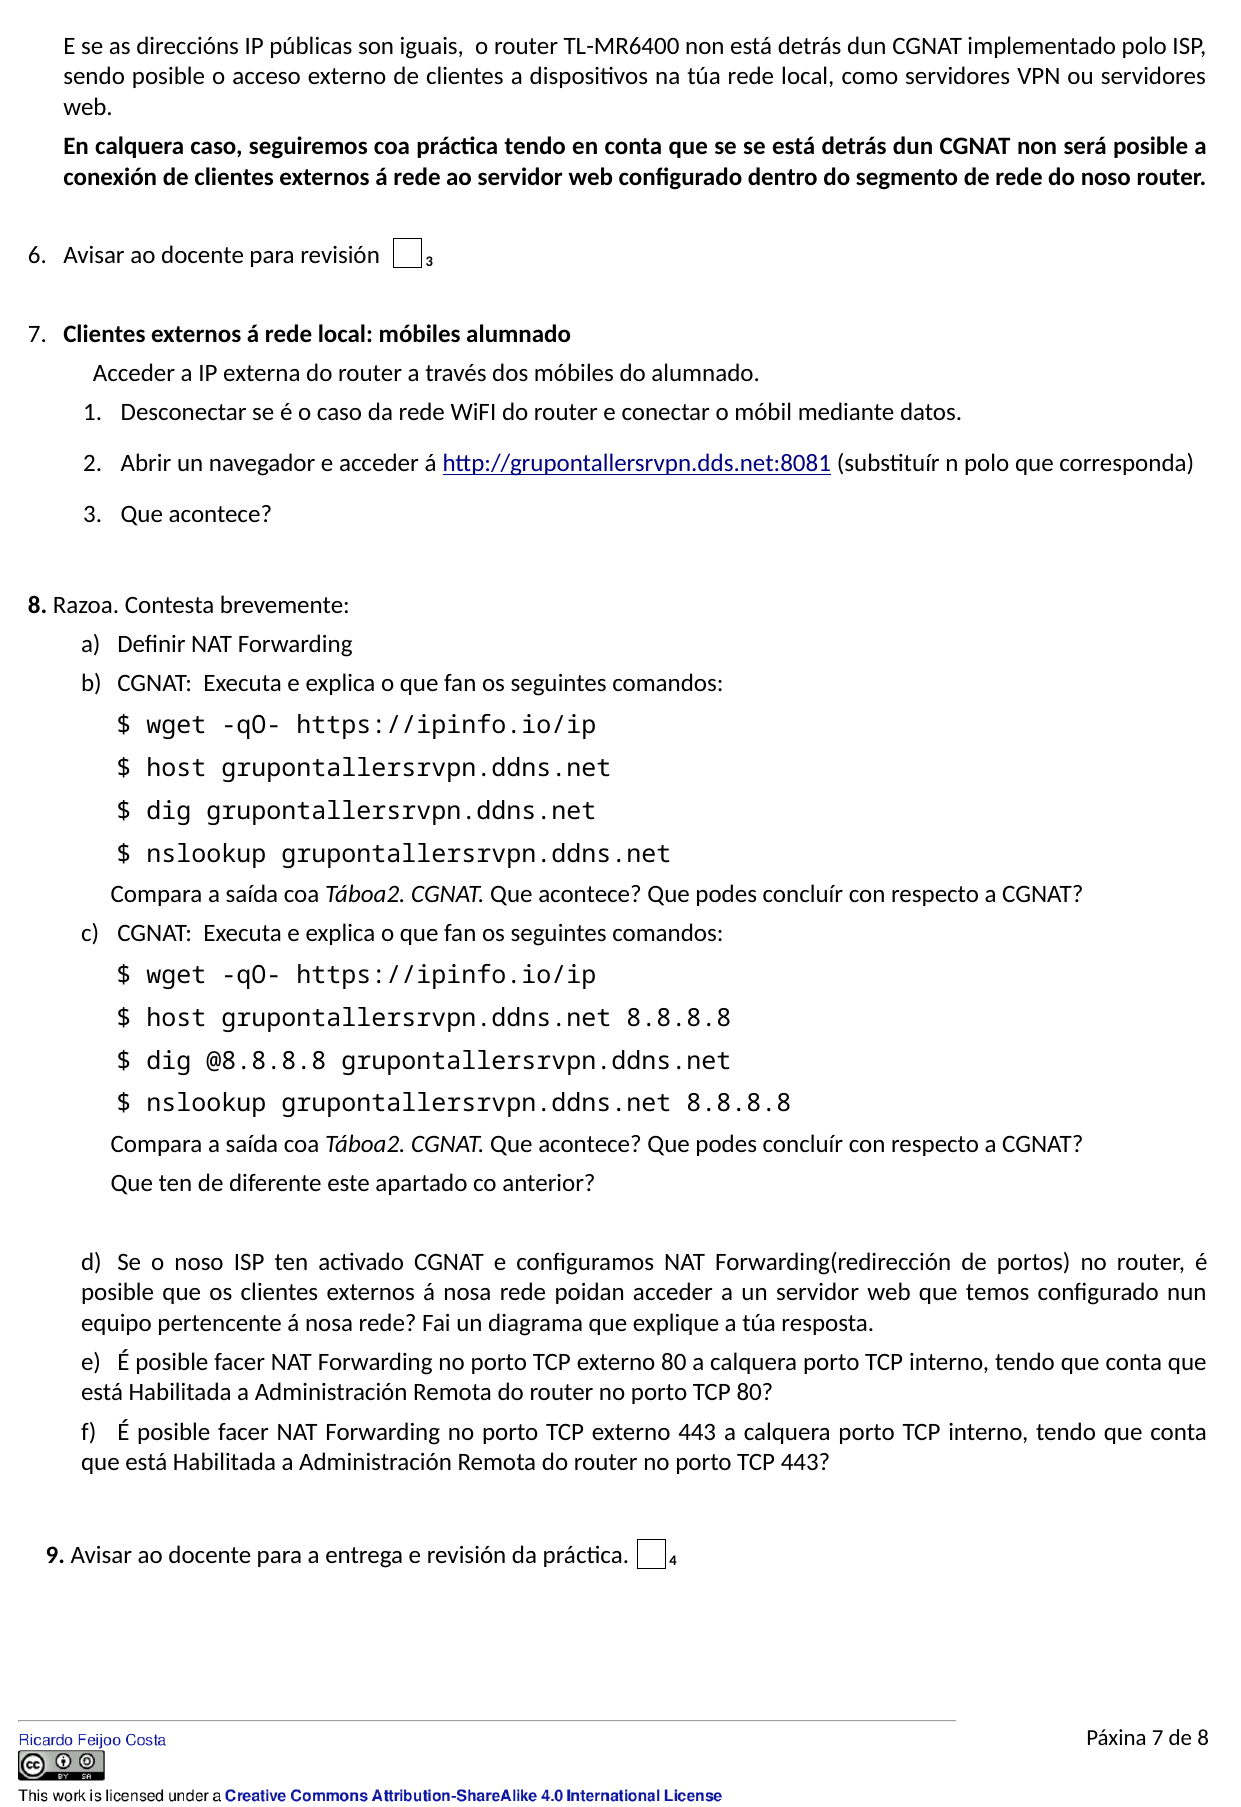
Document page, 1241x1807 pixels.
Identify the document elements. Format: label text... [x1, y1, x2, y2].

list $ host grupontallersrvpn.ddns.net 8.8.8.8 [116, 999, 1209, 1033]
list É posible facer NAT Forwarding no porto TCP externo 80 a calquera porto TCP interno, tendo que conta que está Habilitada a Administración Remota do router no porto TCP 80? [81, 1346, 1209, 1407]
list $ dig @8.8.8.8 grupontallersrvpn.ddns.net [116, 1042, 1209, 1076]
list $ host grupontallersrvpn.ddns.net [116, 750, 1209, 784]
list 8. Razoa. Contesta brevemente: [0, 589, 1209, 619]
list $ nslookup grupontallersrvpn.ddns.net 8.8.8.8 [116, 1085, 1209, 1119]
list CGNAT: Executa e explica o que fan os seguintes comandos: [81, 917, 1209, 948]
list CGNAT: Executa e explica o que fan os seguintes comandos: [81, 668, 1209, 698]
picture [8, 1715, 957, 1806]
list $ nslookup grupontallersrvpn.ddns.net [116, 835, 1209, 869]
list Compara a saída coa Táboa2. CGNAT. Que acontece? Que podes concluír con respecto a CGNAT? [75, 878, 1209, 909]
list Avisar ao docente para revisión 3 [28, 239, 1209, 270]
list Se o noso ISP ten activado CGNAT e configuramos NAT Forwarding(redirección de portos) no router, é posible que os clientes externos á nosa rede poidan acceder a un servidor web que temos configurado nun equipo pertencente á nosa rede? Fai un diagrama que explique a túa resposta. [81, 1246, 1209, 1337]
list Abrir un navegador e acceder á http://grupontallersrvpn.dds.net:8081 (substituír n polo que corresponda) [83, 447, 1209, 478]
list É posible facer NAT Forwarding no porto TCP externo 443 a calquera porto TCP interno, tendo que conta que está Habilitada a Administración Remota do router no porto TCP 443? [81, 1416, 1209, 1477]
list 4 [666, 1539, 1209, 1569]
list $ dig grupontallersrvpn.ddns.net [116, 792, 1209, 827]
list Compara a saída coa Táboa2. CGNAT. Que acontece? Que podes concluír con respecto a CGNAT? [75, 1128, 1209, 1158]
list Clientes externos á rede local: móbiles alumnado [28, 318, 1209, 348]
list Acceder a IP externa do router a través dos móbiles do alumnado. [57, 357, 1209, 388]
list $ wget -qO- https://ipinfo.io/ip [116, 707, 1209, 741]
list Desconectar se é o caso da rede WiFI do router e conectar o móbil mediante datos. [83, 396, 1209, 427]
list 9. Avisar ao docente para a entrega e revisión da práctica. [45, 1539, 637, 1569]
list $ wget -qO- https://ipinfo.io/ip [116, 957, 1209, 991]
list En calquera caso, seguiremos coa práctica tendo en conta que se se está detrás dun CGNAT non será posible a conexión de clientes externos á rede ao servidor web configurado dentro do segmento de rede do noso router. [28, 130, 1209, 191]
list Que acontece? [83, 499, 1209, 529]
list Que ten de diferente este apartado co anterior? [75, 1167, 1209, 1198]
list Definir NAT Forwarding [81, 628, 1209, 659]
list E se as direccións IP públicas son iguais, o router TL-MR6400 non está detrás dun CGNAT implementado polo ISP, sendo posible o acceso externo de clientes a dispositivos na túa rede local, como servidores VPN ou servidores web. [28, 30, 1209, 121]
